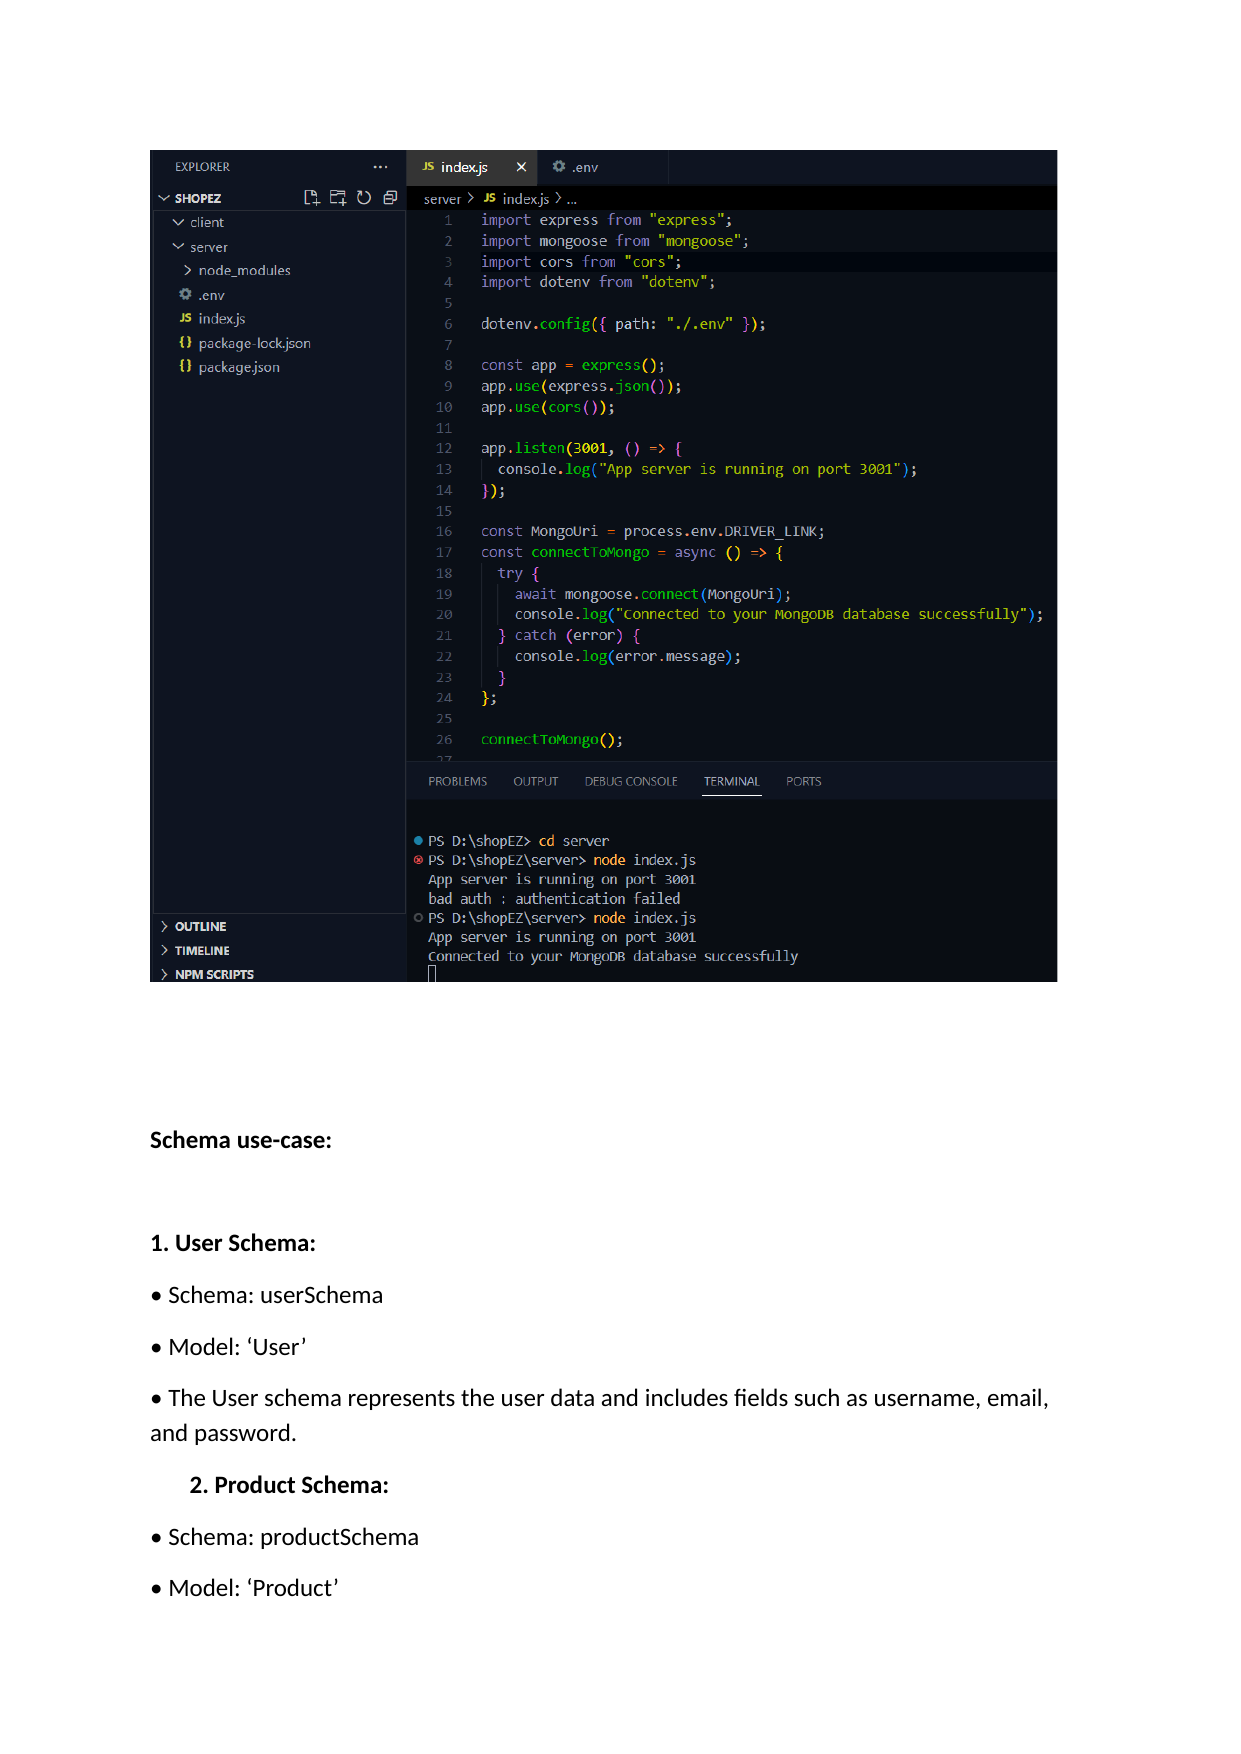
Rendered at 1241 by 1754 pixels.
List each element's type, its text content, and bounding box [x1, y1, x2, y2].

text Schema use-case: [150, 1124, 1090, 1154]
text 2. Product Schema: [150, 1469, 1090, 1499]
text • Model: ‘Product’ [150, 1572, 1090, 1603]
text • Schema: productSchema [150, 1521, 1090, 1551]
text • The User schema represents the user data and includes fields such as username, email, and password. [150, 1382, 1090, 1448]
text 1. User Schema: [150, 1227, 1090, 1258]
text • Model: ‘User’ [150, 1331, 1090, 1361]
text • Schema: userSchema [150, 1279, 1090, 1309]
